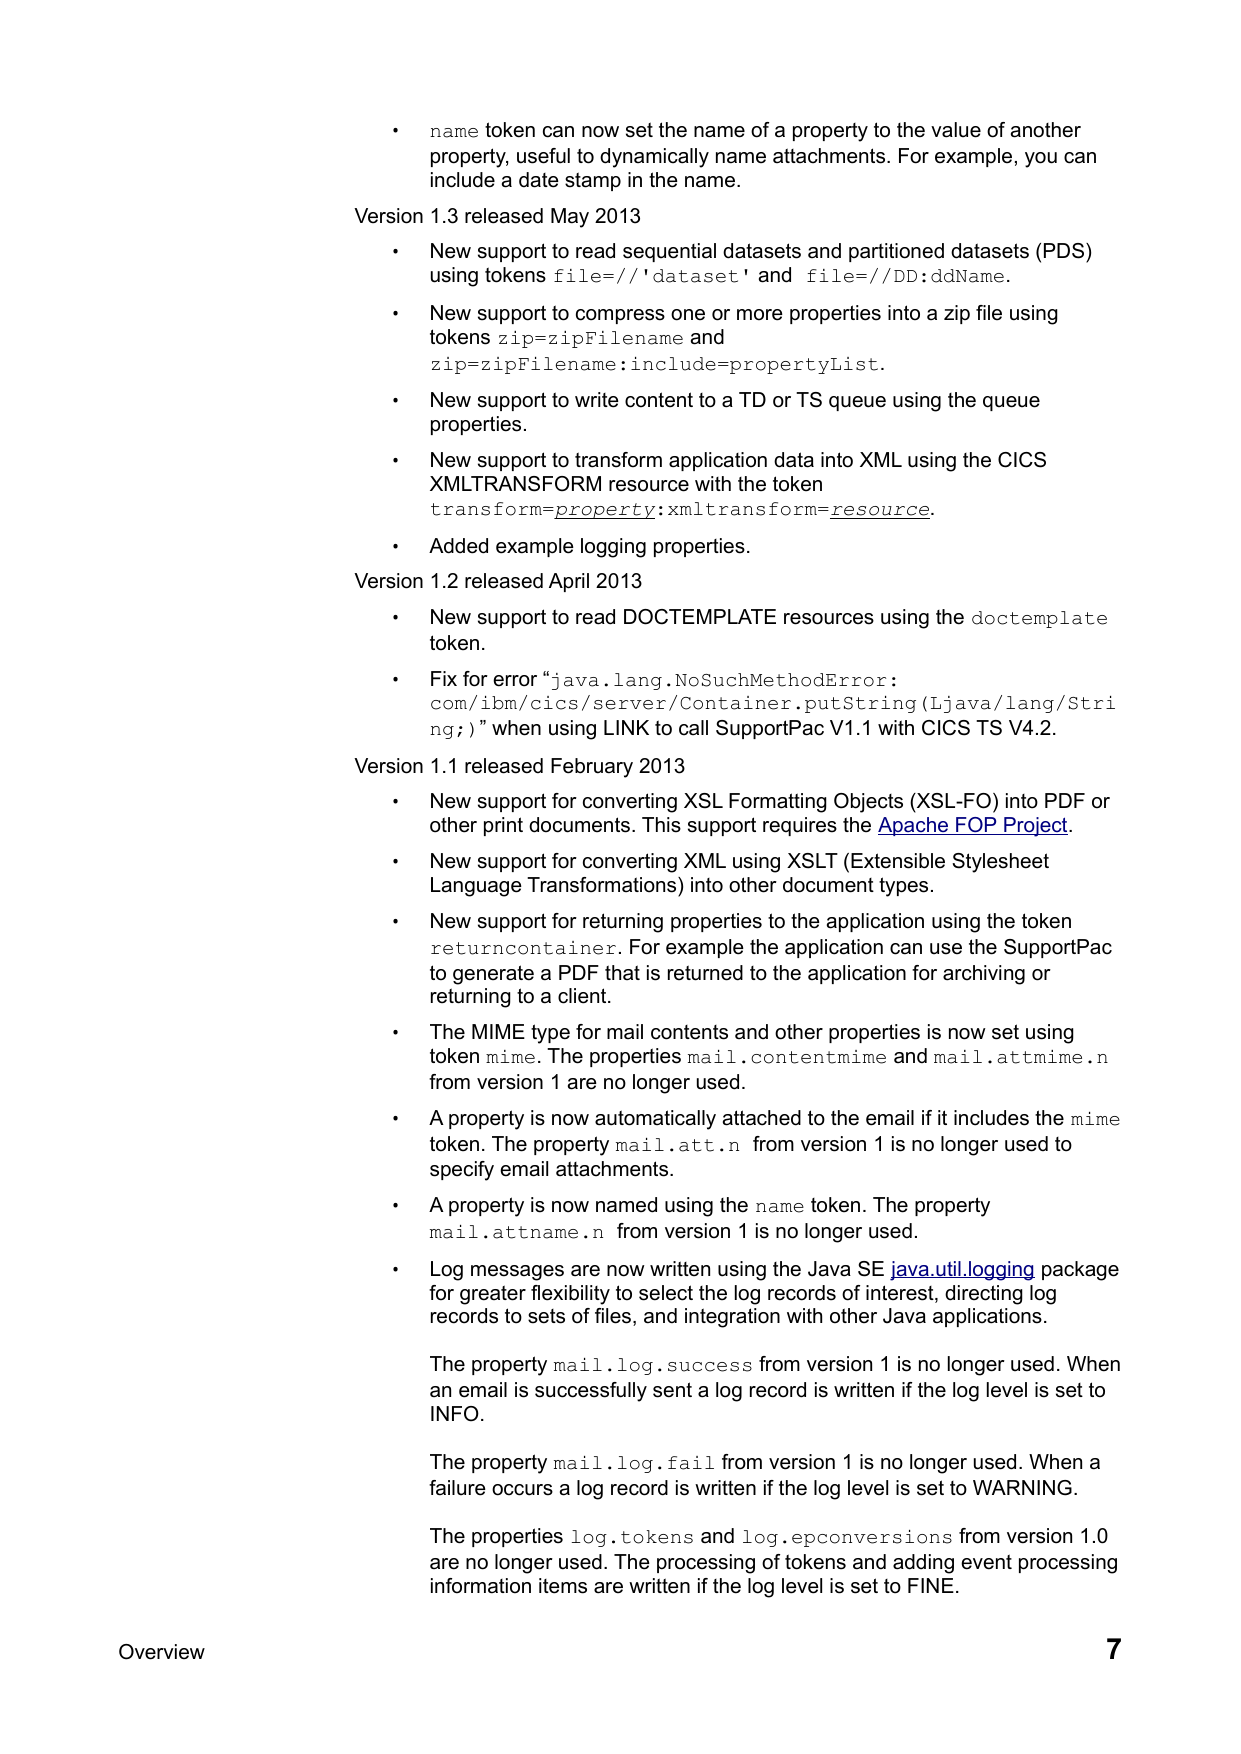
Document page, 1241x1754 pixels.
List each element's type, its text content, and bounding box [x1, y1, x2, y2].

list New support to write content to a TD or TS queue using the queue properties. [392, 388, 1122, 436]
text Version 1.1 released February 2013 [354, 754, 1122, 778]
list New support to transform application data into XML using the CICS XMLTRANSFORM resource with the token transform=property:xmltransform=resource. [392, 448, 1122, 522]
list New support to compress one or more properties into a zip file using tokens zip=zipFilename and zip=zipFilename:include=propertyList. [392, 301, 1122, 377]
list New support to read DOCTEMPLATE resources using the doctemplate token. [392, 605, 1122, 655]
list Added example logging properties. [392, 533, 1122, 557]
list A property is now automatically attached to the email if it includes the mime token. The property mail.att.n from version 1 is no longer used to specify email attachments. [392, 1106, 1122, 1181]
list A property is now named using the name token. The property mail.attname.n from version 1 is no longer used. [392, 1193, 1122, 1245]
list Fix for error “java.lang.NoSuchMethodError: com/ibm/cics/server/Container.putString(Ljava/lang/String;)” when using LINK to call SupportPac V1.1 with CICS TS V4.2. [392, 667, 1122, 742]
list New support for returning properties to the application using the token returncontainer. For example the application can use the SupportPac to generate a PDF that is returned to the application for archiving or returning to a client. [392, 909, 1122, 1008]
list New support for converting XSL Formatting Objects (XSL-FO) into PDF or other print documents. This support requires the Apache FOP Project. [392, 789, 1122, 837]
text Version 1.3 released May 2013 [354, 204, 1122, 228]
text Version 1.2 released April 2013 [354, 569, 1122, 593]
list name token can now set the name of a property to the value of another property, useful to dynamically name attachments. For example, you can include a date stamp in the name. [392, 118, 1122, 192]
list Log messages are now written using the Java SE java.util.logging package for greater flexibility to select the log records of interest, directing log records to sets of files, and integration with other Java applications. The property mail.log.success from version 1 is no longer used. When an email is successfully sent a log record is written if the log level is set to INFO. The property mail.log.fail from version 1 is no longer used. When a failure occurs a log record is written if the log level is set to WARNING. The properties log.tokens and log.epconversions from version 1.0 are no longer used. The processing of tokens and adding event processing information items are written if the log level is set to FINE. [392, 1256, 1122, 1597]
list New support to read sequential datasets and partitioned datasets (PDS) using tokens file=//'dataset' and file=//DD:ddName. [392, 239, 1122, 289]
list The MIME type for mail contents and other properties is now set using token mime. The properties mail.contentmime and mail.attmime.n from version 1 are no longer used. [392, 1020, 1122, 1094]
list New support for converting XML using XSLT (Extensible Stylesheet Language Transformations) into other document types. [392, 849, 1122, 897]
